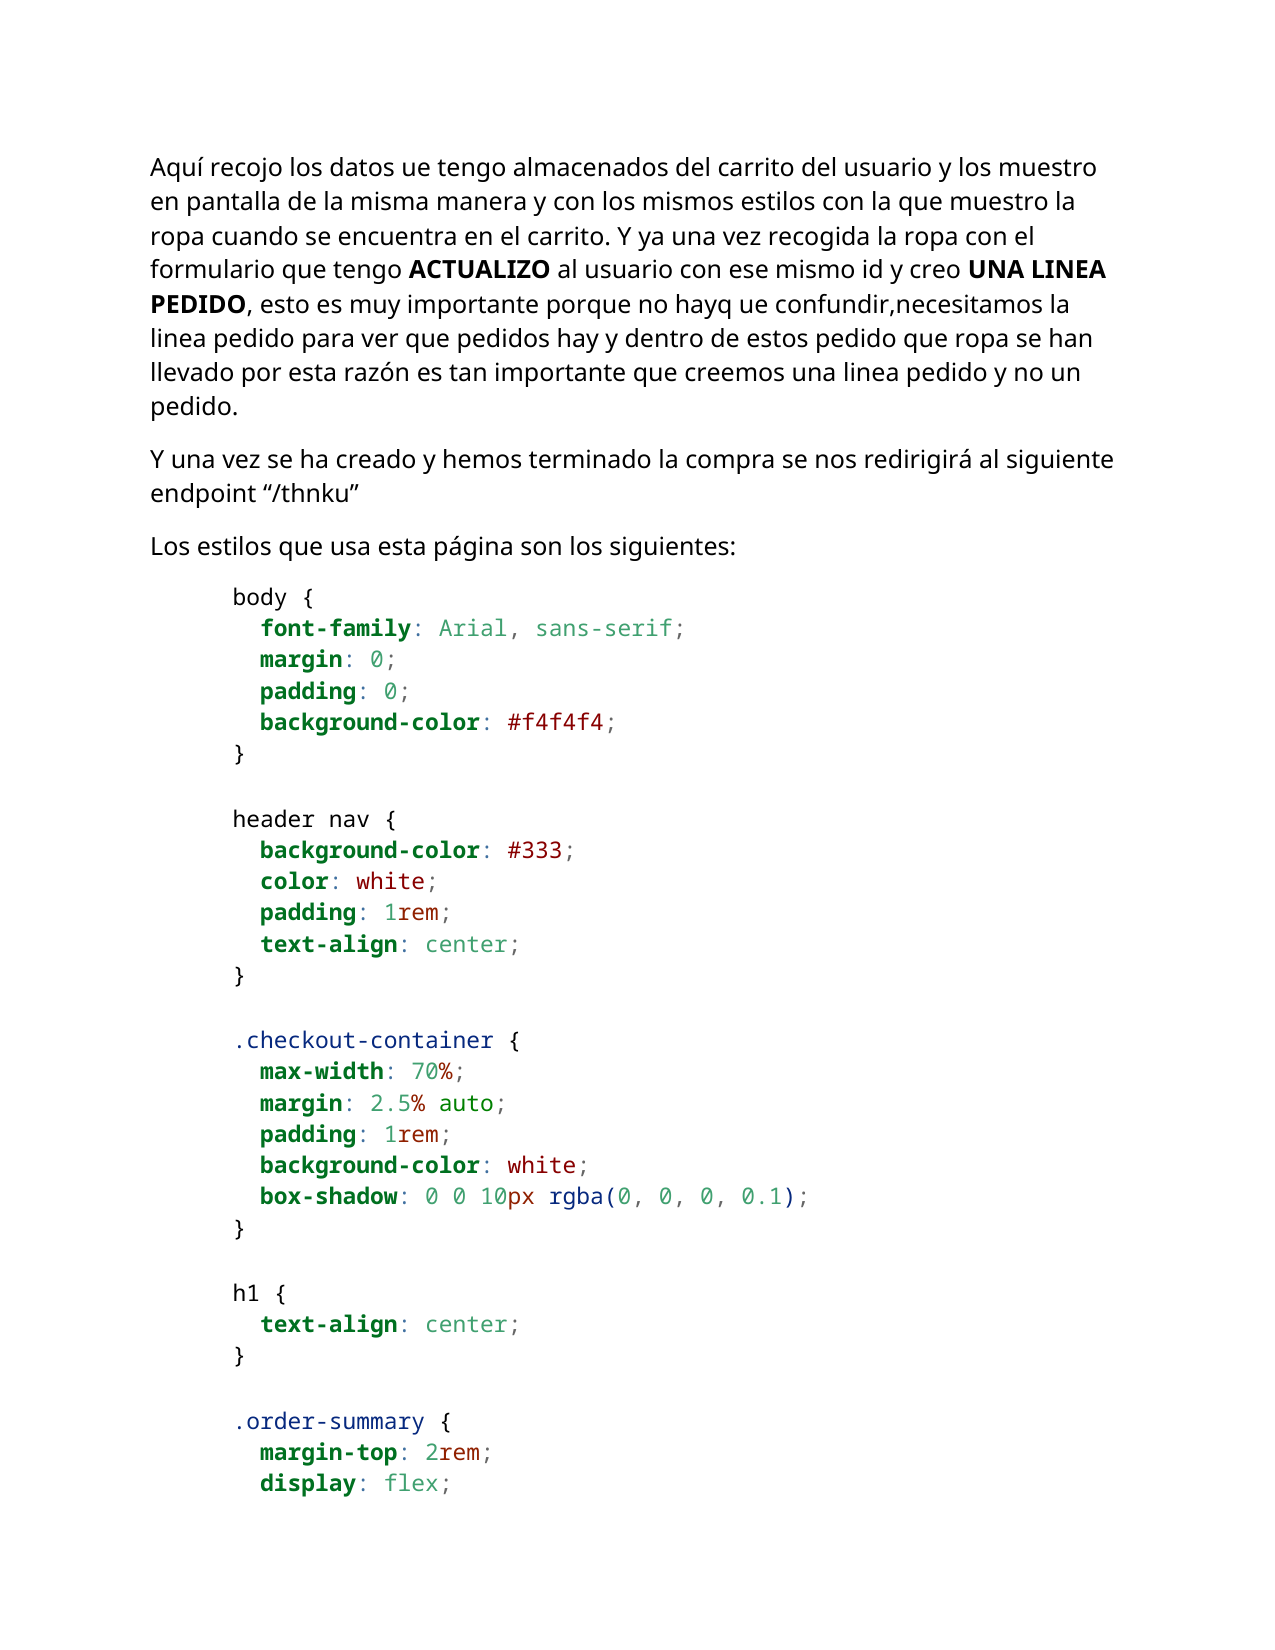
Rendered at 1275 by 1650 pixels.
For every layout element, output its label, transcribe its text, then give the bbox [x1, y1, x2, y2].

text Los estilos que usa esta página son los siguientes: [150, 528, 1125, 562]
text body { font-family: Arial, sans-serif; margin: 0; padding: 0; background-color: #f4f4f4; } header nav { background-color: #333; color: white; padding: 1rem; text-align: center; } .checkout-container { max-width: 70%; margin: 2.5% auto; padding: 1rem; background-color: white; box-shadow: 0 0 10px rgba(0, 0, 0, 0.1); } h1 { text-align: center; } .order-summary { margin-top: 2rem; display: flex; [150, 581, 1125, 1498]
text Aquí recojo los datos ue tengo almacenados del carrito del usuario y los muestro en pantalla de la misma manera y con los mismos estilos con la que muestro la ropa cuando se encuentra en el carrito. Y ya una vez recogida la ropa con el formulario que tengo ACTUALIZO al usuario con ese mismo id y creo UNA LINEA PEDIDO, esto es muy importante porque no hayq ue confundir,necesitamos la linea pedido para ver que pedidos hay y dentro de estos pedido que ropa se han llevado por esta razón es tan importante que creemos una linea pedido y no un pedido. [150, 150, 1125, 422]
text Y una vez se ha creado y hemos terminado la compra se nos redirigirá al siguiente endpoint “/thnku” [150, 441, 1125, 509]
